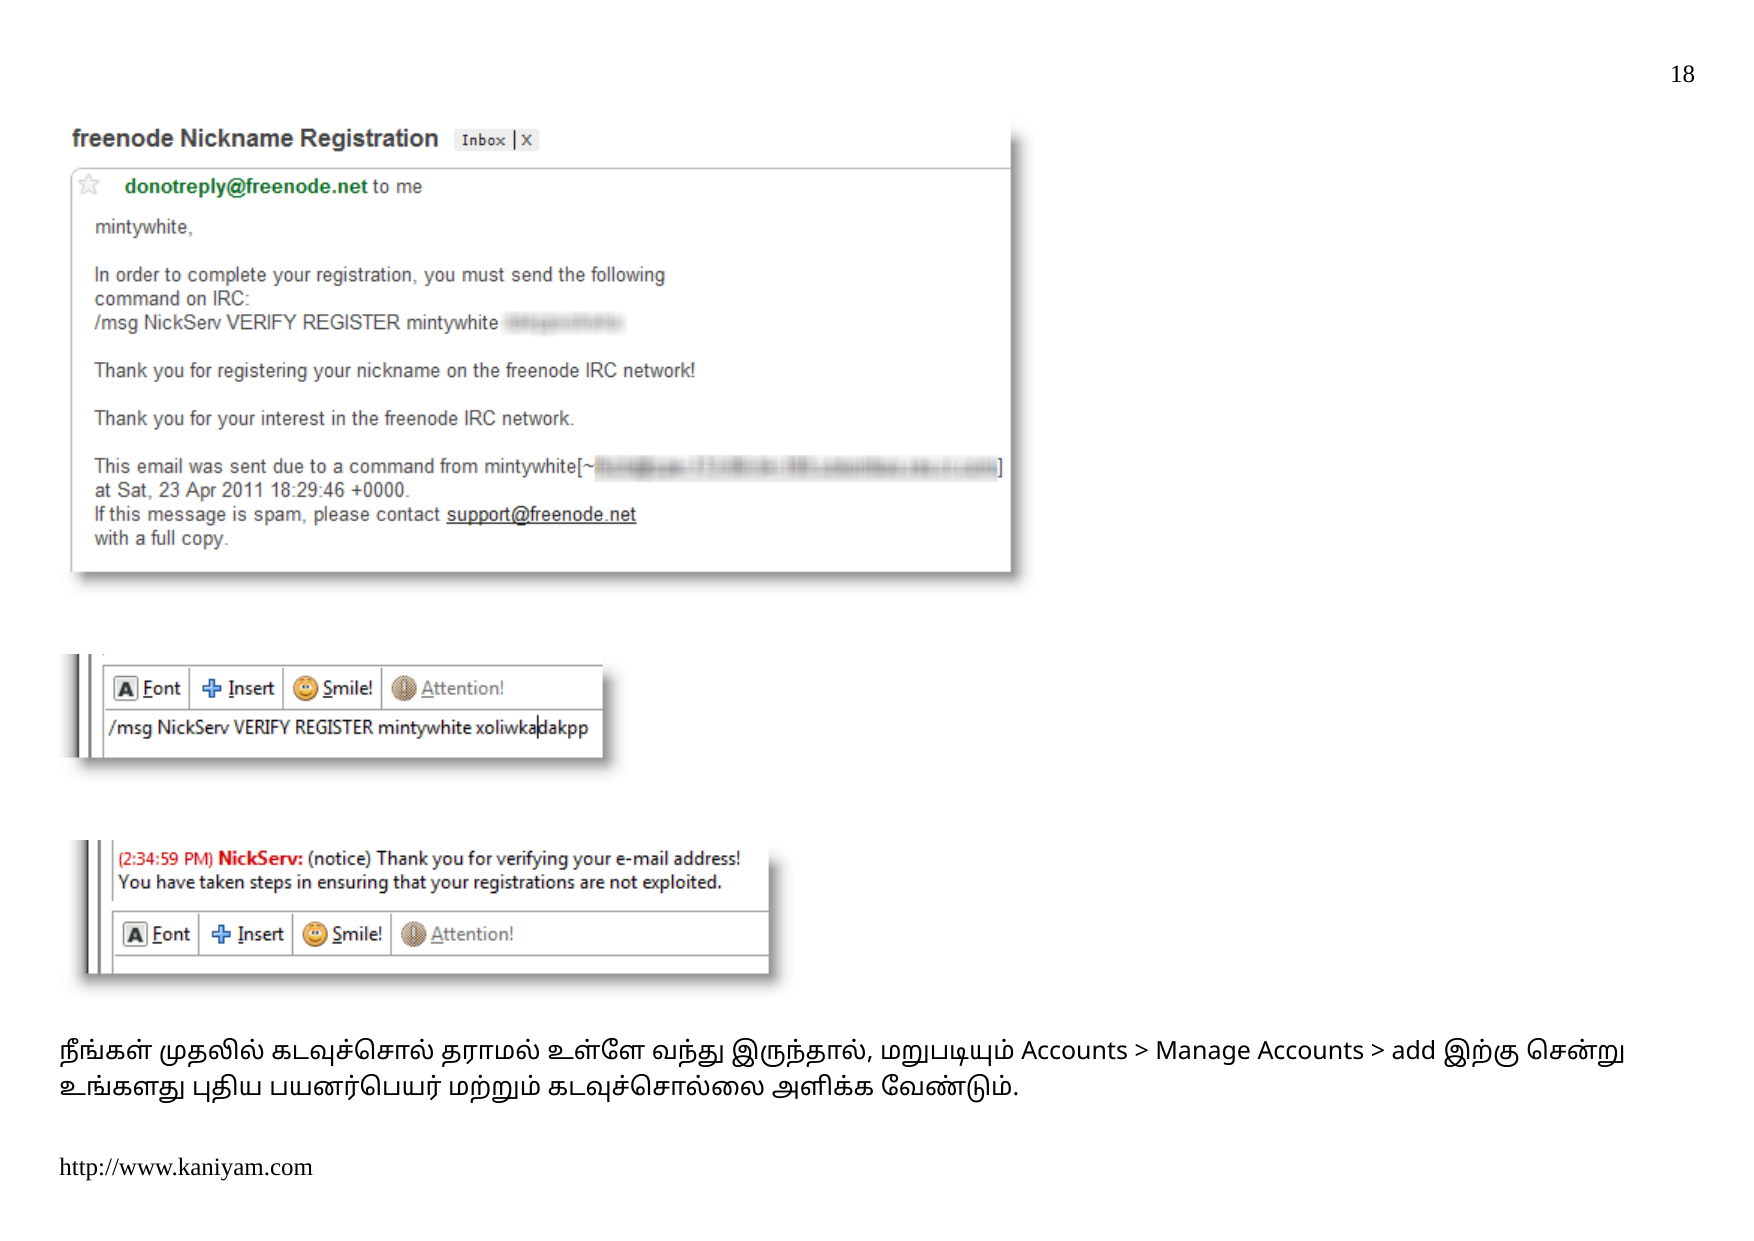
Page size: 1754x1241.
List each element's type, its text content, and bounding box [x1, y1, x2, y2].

picture [59, 654, 628, 783]
picture [59, 840, 794, 999]
text நீங்கள் முதலில் கடவுச்சொல் தராமல் உள்ளே வந்து இருந்தால், மறுபடியும் Accounts > Manage Accounts > add இற்கு சென்று உங்களது புதிய பயனர்பெயர் மற்றும் கடவுச்சொல்லை அளிக்க வேண்டும். [59, 841, 1695, 1104]
picture [59, 117, 1034, 596]
